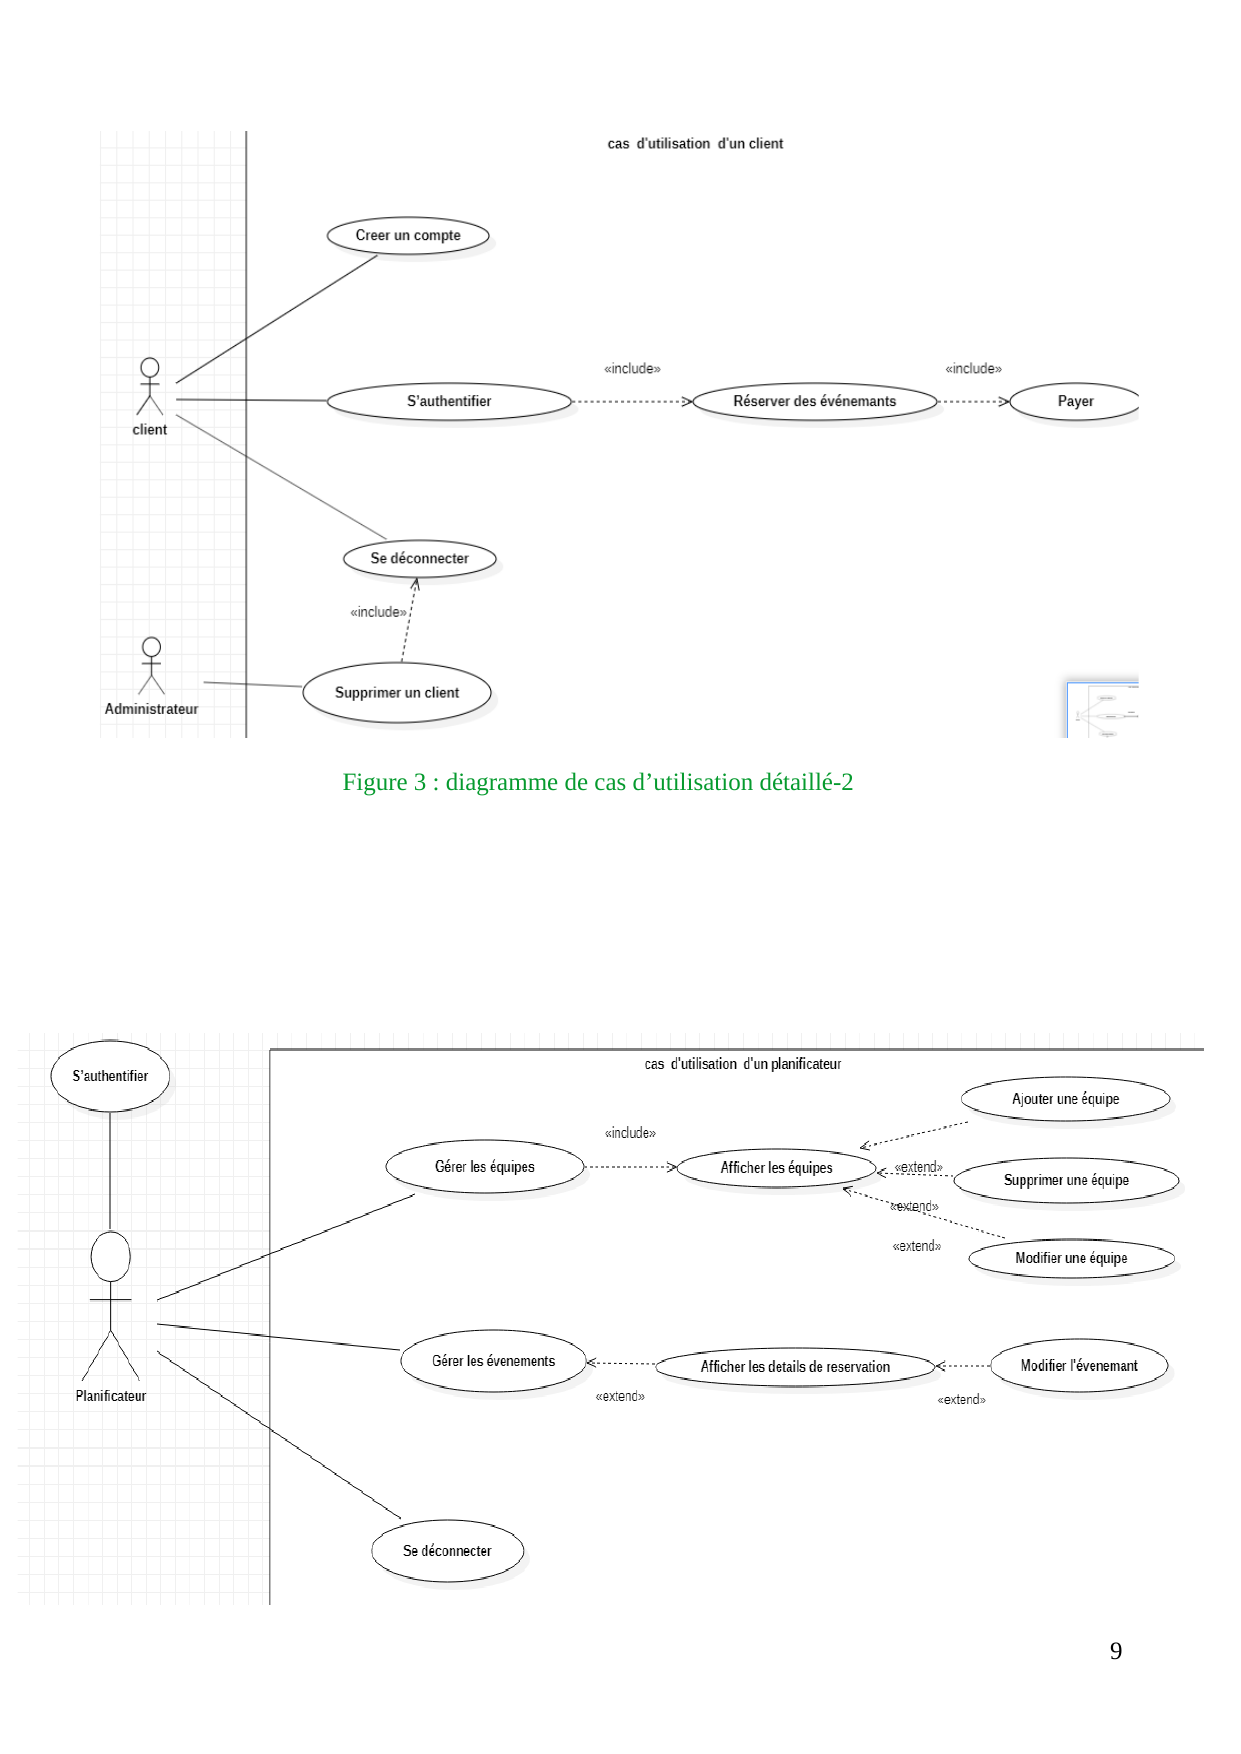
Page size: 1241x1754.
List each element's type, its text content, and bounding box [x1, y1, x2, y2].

picture [99, 131, 1139, 738]
text Figure 3 : diagramme de cas d’utilisation détaillé-2 [118, 767, 1078, 796]
picture [17, 1033, 1204, 1605]
